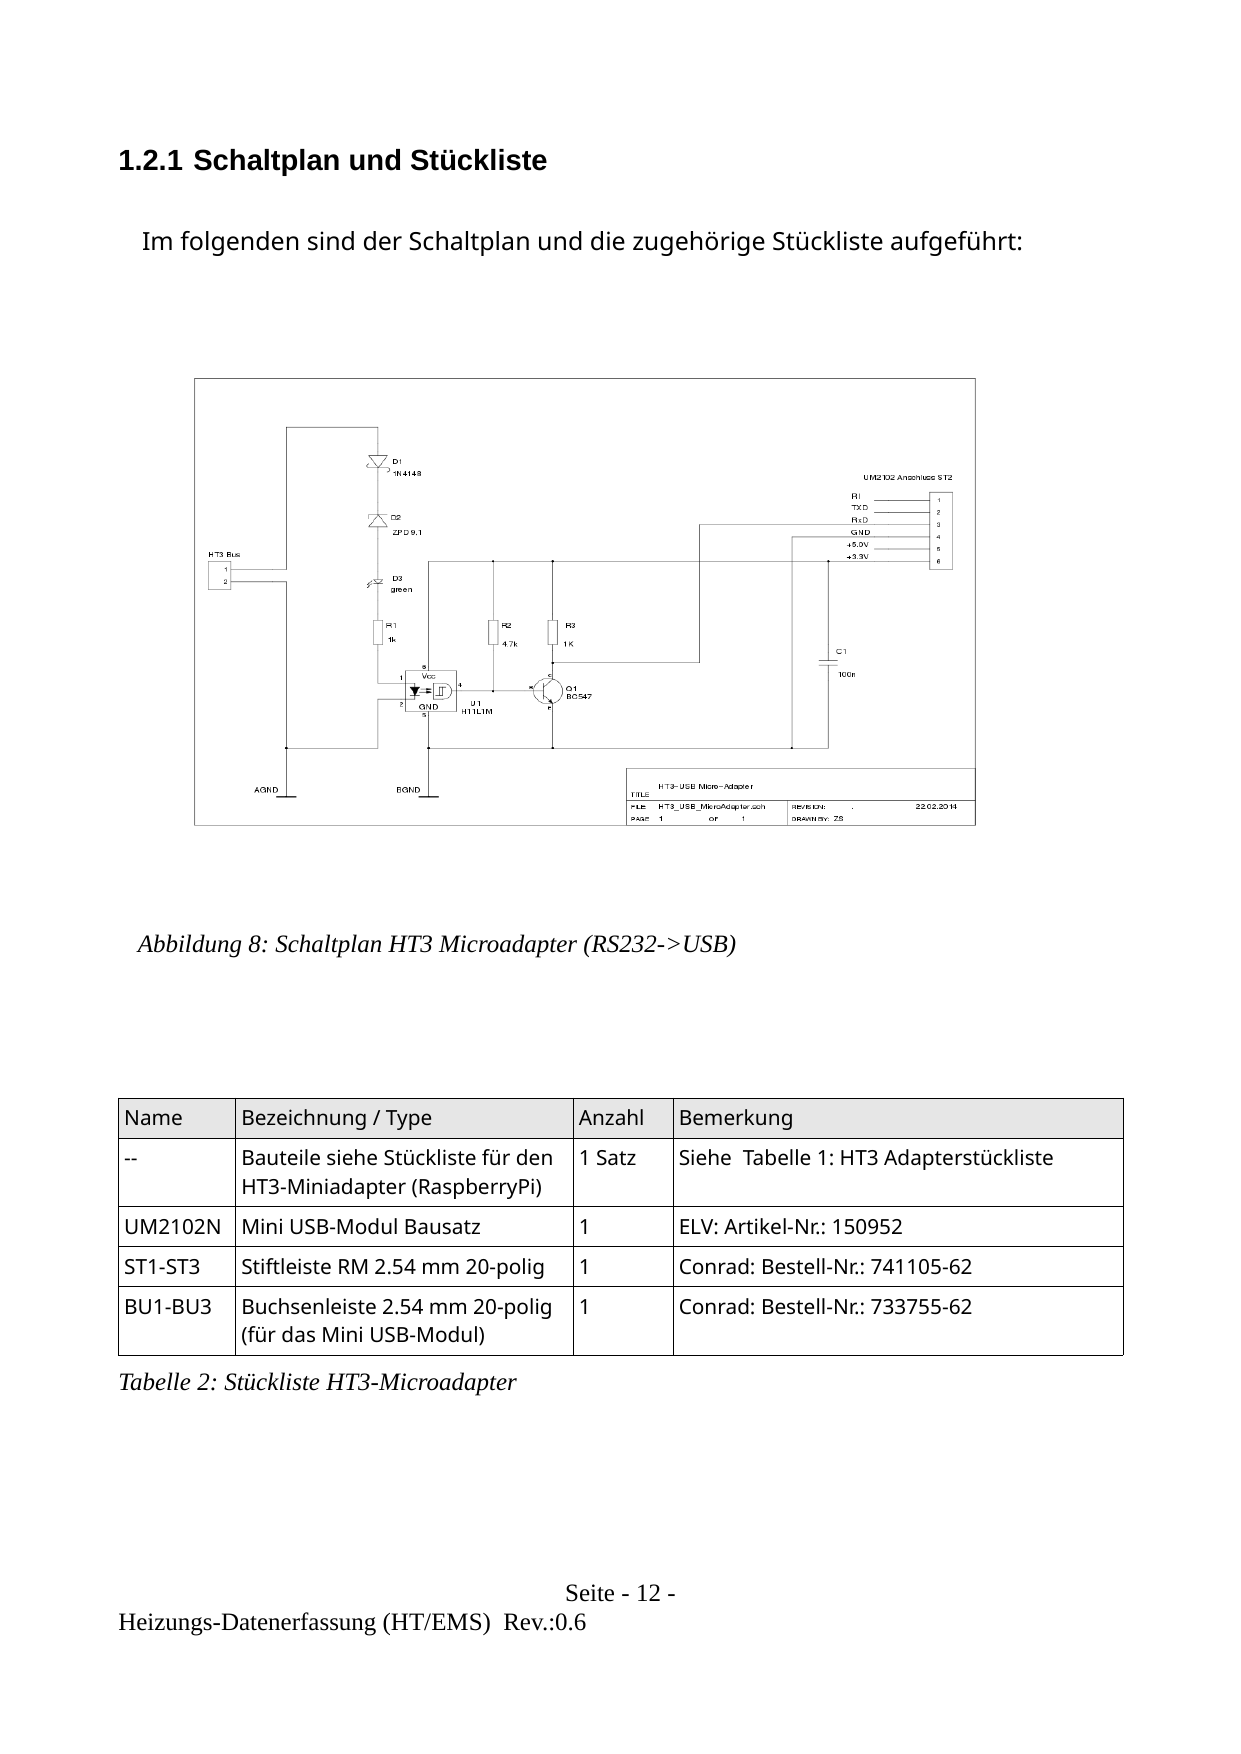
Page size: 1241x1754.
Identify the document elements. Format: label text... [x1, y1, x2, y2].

table_header Name [119, 1099, 235, 1138]
table_cell 1 [574, 1287, 673, 1354]
table_cell Siehe Tabelle 1: HT3 Adapterstückliste [674, 1139, 1123, 1206]
table_cell 1 [574, 1247, 673, 1286]
table_cell BU1-BU3 [119, 1287, 235, 1354]
text Abbildung 8: Schaltplan HT3 Microadapter (RS232->USB) [138, 929, 1142, 958]
table_cell Stiftleiste RM 2.54 mm 20-polig [236, 1247, 573, 1286]
table_header Bemerkung [674, 1099, 1123, 1138]
table_cell ELV: Artikel-Nr.: 150952 [674, 1207, 1123, 1246]
text Im folgenden sind der Schaltplan und die zugehörige Stückliste aufgeführt: [142, 189, 1122, 257]
table_cell Bauteile siehe Stückliste für den HT3-Miniadapter (RaspberryPi) [236, 1139, 573, 1206]
table_header Bezeichnung / Type [236, 1099, 573, 1138]
table_cell Conrad: Bestell-Nr.: 733755-62 [674, 1287, 1123, 1354]
table_cell UM2102N [119, 1207, 235, 1246]
table_cell Mini USB-Modul Bausatz [236, 1207, 573, 1246]
table_cell Conrad: Bestell-Nr.: 741105-62 [674, 1247, 1123, 1286]
table_cell -- [119, 1139, 235, 1206]
table_header Anzahl [574, 1099, 673, 1138]
picture [155, 333, 1014, 870]
subtitle Schaltplan und Stückliste [118, 143, 1122, 177]
table_cell 1 [574, 1207, 673, 1246]
table_cell Buchsenleiste 2.54 mm 20-polig (für das Mini USB-Modul) [236, 1287, 573, 1354]
text Tabelle 2: Stückliste HT3-Microadapter [118, 1367, 1122, 1396]
table_cell ST1-ST3 [119, 1247, 235, 1286]
table_cell 1 Satz [574, 1139, 673, 1206]
